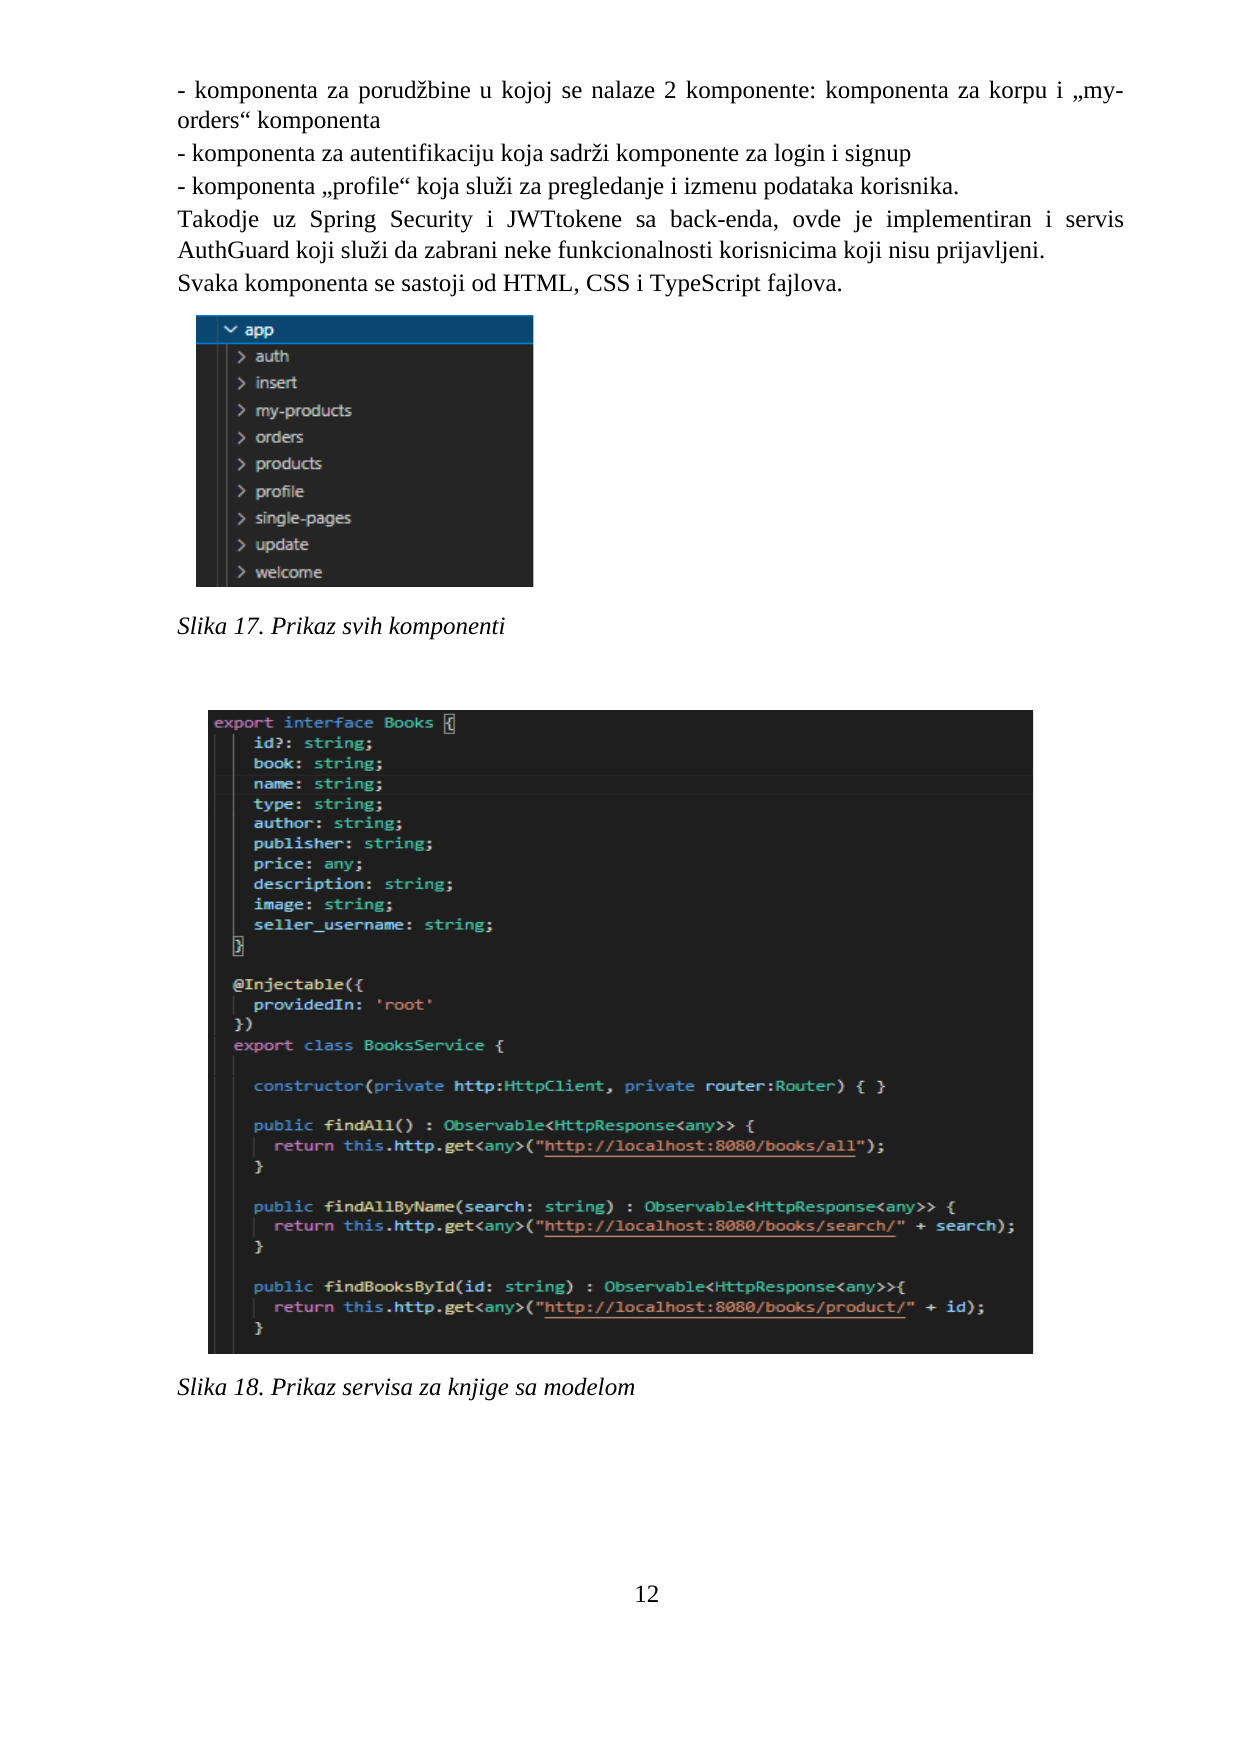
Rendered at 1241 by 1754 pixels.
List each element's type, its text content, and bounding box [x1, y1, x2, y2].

text - komponenta „profile“ koja služi za pregledanje i izmenu podataka korisnika. [177, 171, 1124, 200]
text - komponenta za porudžbine u kojoj se nalaze 2 komponente: komponenta za korpu i „my-orders“ komponenta [177, 75, 1124, 134]
text - komponenta za autentifikaciju koja sadrži komponente za login i signup [177, 138, 1124, 167]
text Takodje uz Spring Security i JWTtokene sa back-enda, ovde je implementiran i servis AuthGuard koji služi da zabrani neke funkcionalnosti korisnicima koji nisu prijavljeni. [177, 204, 1124, 264]
text Slika 17. Prikaz svih komponenti [177, 611, 1123, 640]
text Svaka komponenta se sastoji od HTML, CSS i TypeScript fajlova. [177, 268, 1124, 297]
text Slika 18. Prikaz servisa za knjige sa modelom [177, 1372, 1123, 1401]
